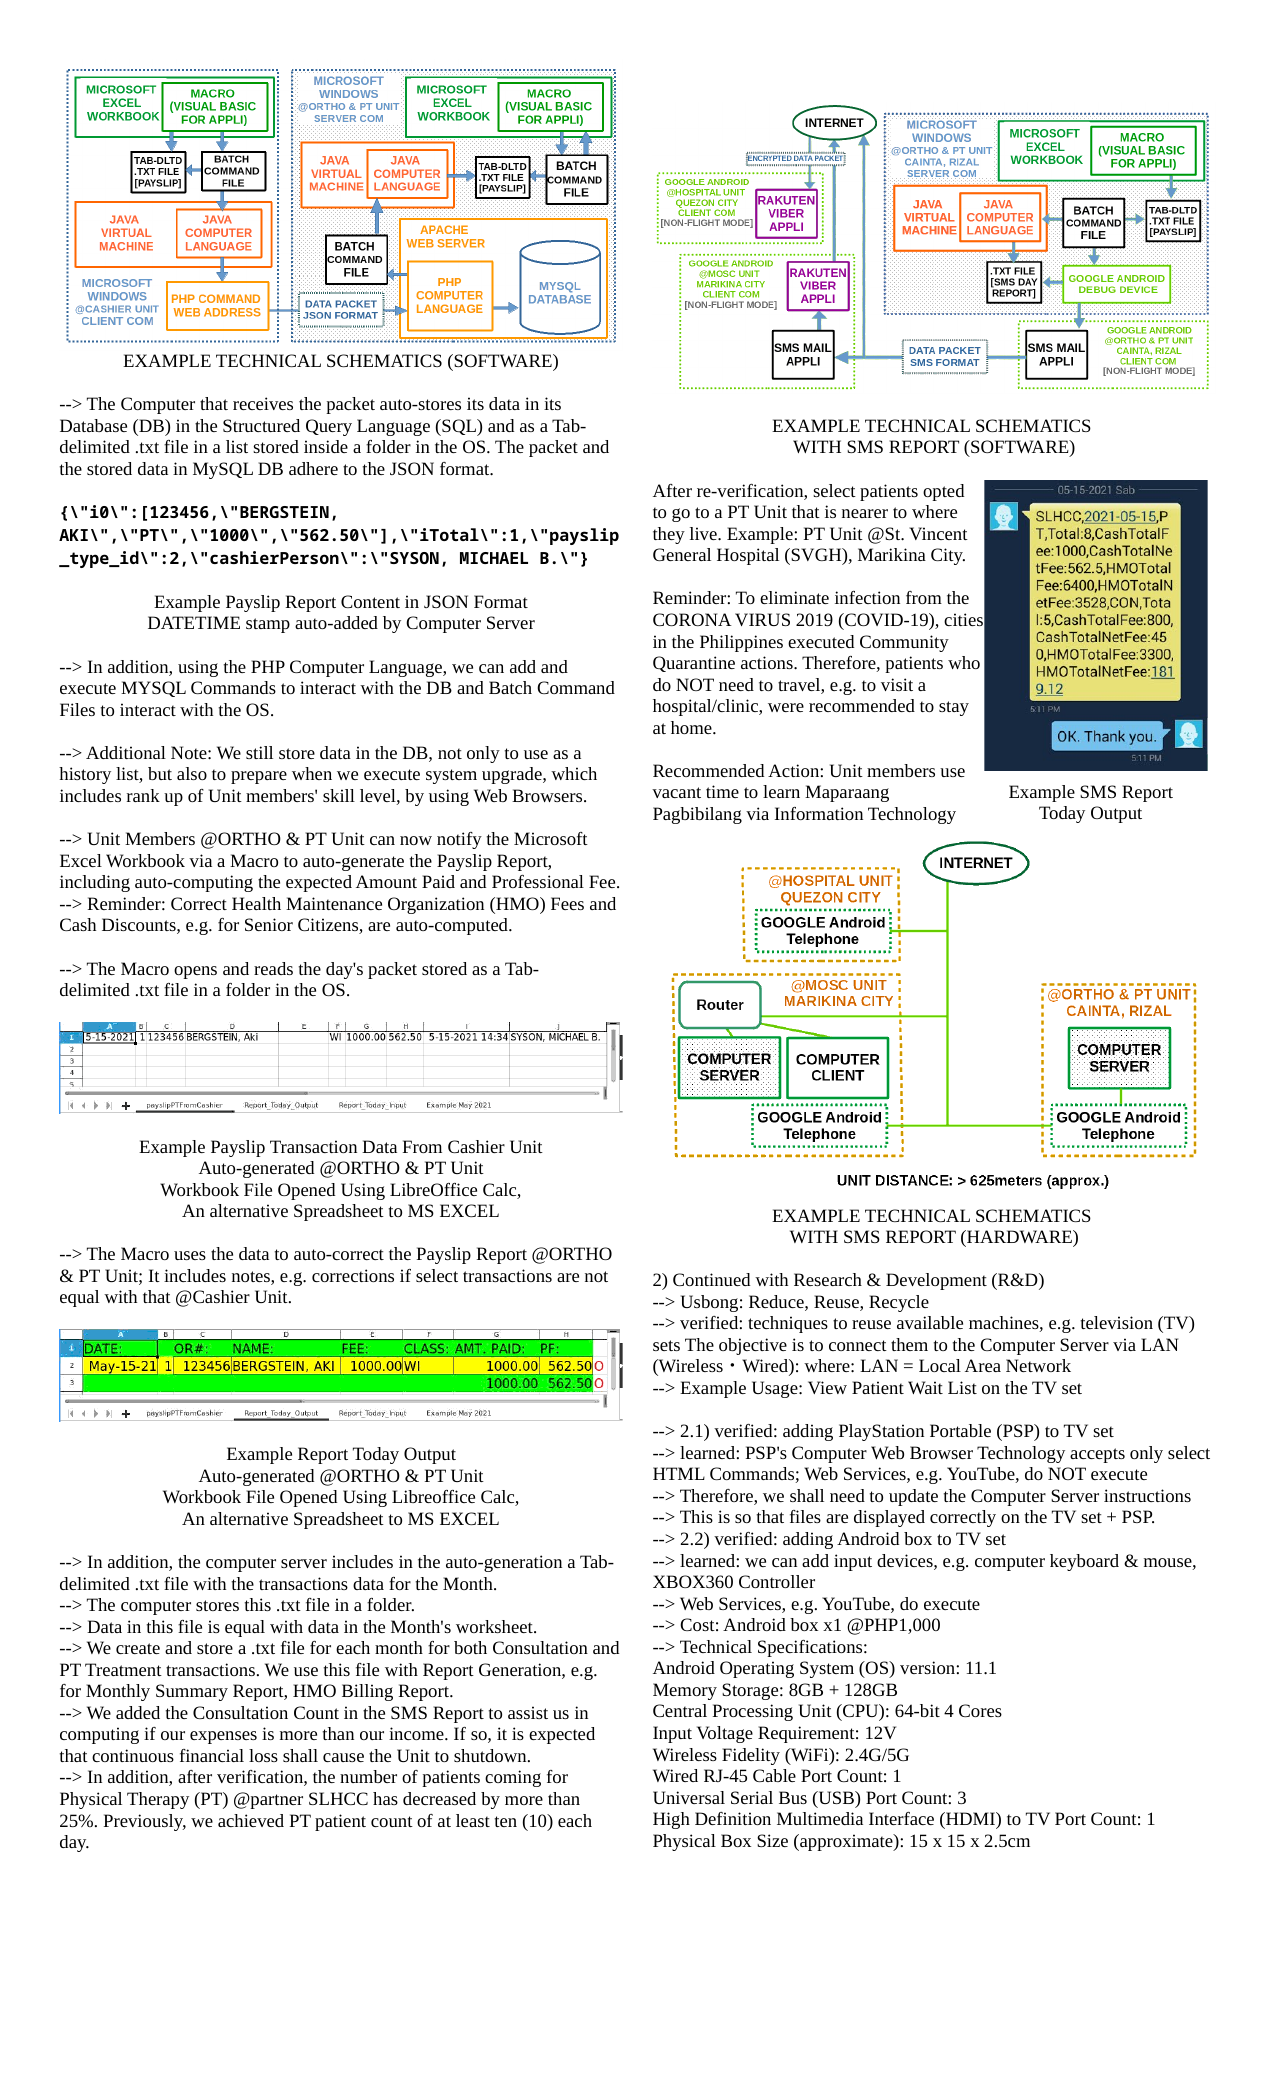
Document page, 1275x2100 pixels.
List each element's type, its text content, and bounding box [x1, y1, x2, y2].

text Auto-generated @ORTHO & PT Unit [59, 1464, 623, 1486]
text An alternative Spreadsheet to MS EXCEL [59, 1508, 623, 1529]
picture [59, 1329, 623, 1422]
text --> In addition, using the PHP Computer Language, we can add and execute MYSQL Commands to interact with the DB and Batch Command Files to interact with the OS. [59, 656, 623, 720]
text Central Processing Unit (CPU): 64-bit 4 Cores [652, 1700, 1216, 1722]
text --> Cost: Android box x1 @PHP1,000 [652, 1614, 1216, 1636]
text --> learned: we can add input devices, e.g. computer keyboard & mouse, XBOX360 Controller [652, 1549, 1216, 1593]
picture [652, 102, 1216, 394]
text --> 2.1) verified: adding PlayStation Portable (PSP) to TV set [652, 1420, 1216, 1442]
text DATETIME stamp auto-added by Computer Server [59, 612, 623, 634]
text Auto-generated @ORTHO & PT Unit [59, 1157, 623, 1179]
text --> Technical Specifications: [652, 1636, 1216, 1657]
text --> Therefore, we shall need to update the Computer Server instructions [652, 1485, 1216, 1506]
text --> learned: PSP's Computer Web Browser Technology accepts only select HTML Commands; Web Services, e.g. YouTube, do NOT execute [652, 1442, 1216, 1485]
text --> Data in this file is equal with data in the Month's worksheet. [59, 1616, 623, 1637]
text --> Additional Note: We still store data in the DB, not only to use as a history list, but also to prepare when we execute system upgrade, which includes rank up of Unit members' skill level, by using Web Browsers. [59, 742, 623, 806]
text --> The Macro opens and reads the day's packet stored as a Tab-delimited .txt file in a folder in the OS. [59, 957, 623, 1001]
text --> Web Services, e.g. YouTube, do execute [652, 1593, 1216, 1614]
text Workbook File Opened Using Libreoffice Calc, [59, 1486, 623, 1508]
text --> verified: techniques to reuse available machines, e.g. television (TV) sets The objective is to connect them to the Computer Server via LAN (Wireless・Wired): where: LAN = Local Area Network [652, 1312, 1216, 1377]
text --> Usbong: Reduce, Reuse, Recycle [652, 1291, 1216, 1312]
text EXAMPLE TECHNICAL SCHEMATICS (SOFTWARE) [59, 351, 623, 372]
text WITH SMS REPORT (HARDWARE) [652, 1226, 1216, 1248]
text EXAMPLE TECHNICAL SCHEMATICS [652, 415, 1216, 436]
text WITH SMS REPORT (SOFTWARE) [652, 436, 1216, 458]
text Example Payslip Report Content in JSON Format [59, 591, 623, 612]
text Example Payslip Transaction Data From Cashier Unit [59, 1136, 623, 1157]
text Recommended Action: Unit members use vacant time to learn Maparaang Pagbibilang via Information Technology [652, 760, 1216, 824]
picture [652, 824, 1216, 1205]
text Wired RJ-45 Cable Port Count: 1 [652, 1765, 1216, 1787]
text EXAMPLE TECHNICAL SCHEMATICS [652, 1205, 1216, 1226]
text --> Reminder: Correct Health Maintenance Organization (HMO) Fees and Cash Discounts, e.g. for Senior Citizens, are auto-computed. [59, 893, 623, 936]
picture [984, 480, 1208, 771]
text Workbook File Opened Using LibreOffice Calc, [59, 1179, 623, 1200]
text An alternative Spreadsheet to MS EXCEL [59, 1200, 623, 1222]
text Reminder: To eliminate infection from the CORONA VIRUS 2019 (COVID-19), cities in the Philippines executed Community Quarantine actions. Therefore, patients who do NOT need to travel, e.g. to visit a hospital/clinic, were recommended to stay at home. [652, 587, 984, 738]
text Wireless Fidelity (WiFi): 2.4G/5G [652, 1743, 1216, 1765]
text --> The computer stores this .txt file in a folder. [59, 1594, 623, 1616]
text --> We added the Consultation Count in the SMS Report to assist us in computing if our expenses is more than our income. If so, it is expected that continuous financial loss shall cause the Unit to shutdown. [59, 1702, 623, 1766]
text Example Report Today Output [59, 1443, 623, 1464]
text --> The Macro uses the data to auto-correct the Payslip Report @ORTHO & PT Unit; It includes notes, e.g. corrections if select transactions are not equal with that @Cashier Unit. [59, 1243, 623, 1308]
text --> In addition, the computer server includes in the auto-generation a Tab-delimited .txt file with the transactions data for the Month. [59, 1551, 623, 1594]
text --> Unit Members @ORTHO & PT Unit can now notify the Microsoft Excel Workbook via a Macro to auto-generate the Payslip Report, including auto-computing the expected Amount Paid and Professional Fee. [59, 828, 623, 893]
text 2) Continued with Research & Development (R&D) [652, 1269, 1216, 1291]
text Android Operating System (OS) version: 11.1 [652, 1657, 1216, 1679]
picture [59, 1022, 623, 1114]
text --> Example Usage: View Patient Wait List on the TV set [652, 1377, 1216, 1398]
text Input Voltage Requirement: 12V [652, 1722, 1216, 1743]
text High Definition Multimedia Interface (HDMI) to TV Port Count: 1 [652, 1808, 1216, 1830]
text After re-verification, select patients opted to go to a PT Unit that is nearer to where they live. Example: PT Unit @St. Vincent General Hospital (SVGH), Marikina City. [652, 479, 1216, 566]
text {\"i0\":[123456,\"BERGSTEIN, AKI\",\"PT\",\"1000\",\"562.50\"],\"iTotal\":1,\"payslip_type_id\":2,\"cashierPerson\":\"SYSON, MICHAEL B.\"} [59, 501, 623, 569]
text --> We create and store a .txt file for each month for both Consultation and PT Treatment transactions. We use this file with Report Generation, e.g. for Monthly Summary Report, HMO Billing Report. [59, 1637, 623, 1702]
text Physical Box Size (approximate): 15 x 15 x 2.5cm [652, 1830, 1216, 1851]
text --> This is so that files are displayed correctly on the TV set + PSP. [652, 1506, 1216, 1528]
text --> In addition, after verification, the number of patients coming for Physical Therapy (PT) @partner SLHCC has decreased by more than 25%. Previously, we achieved PT patient count of at least ten (10) each day. [59, 1766, 623, 1853]
picture [59, 59, 623, 351]
text Universal Serial Bus (USB) Port Count: 3 [652, 1787, 1216, 1808]
text --> 2.2) verified: adding Android box to TV set [652, 1528, 1216, 1549]
text Memory Storage: 8GB + 128GB [652, 1679, 1216, 1700]
text --> The Computer that receives the packet auto-stores its data in its Database (DB) in the Structured Query Language (SQL) and as a Tab-delimited .txt file in a list stored inside a folder in the OS. The packet and the stored data in MySQL DB adhere to the JSON format. [59, 393, 623, 479]
